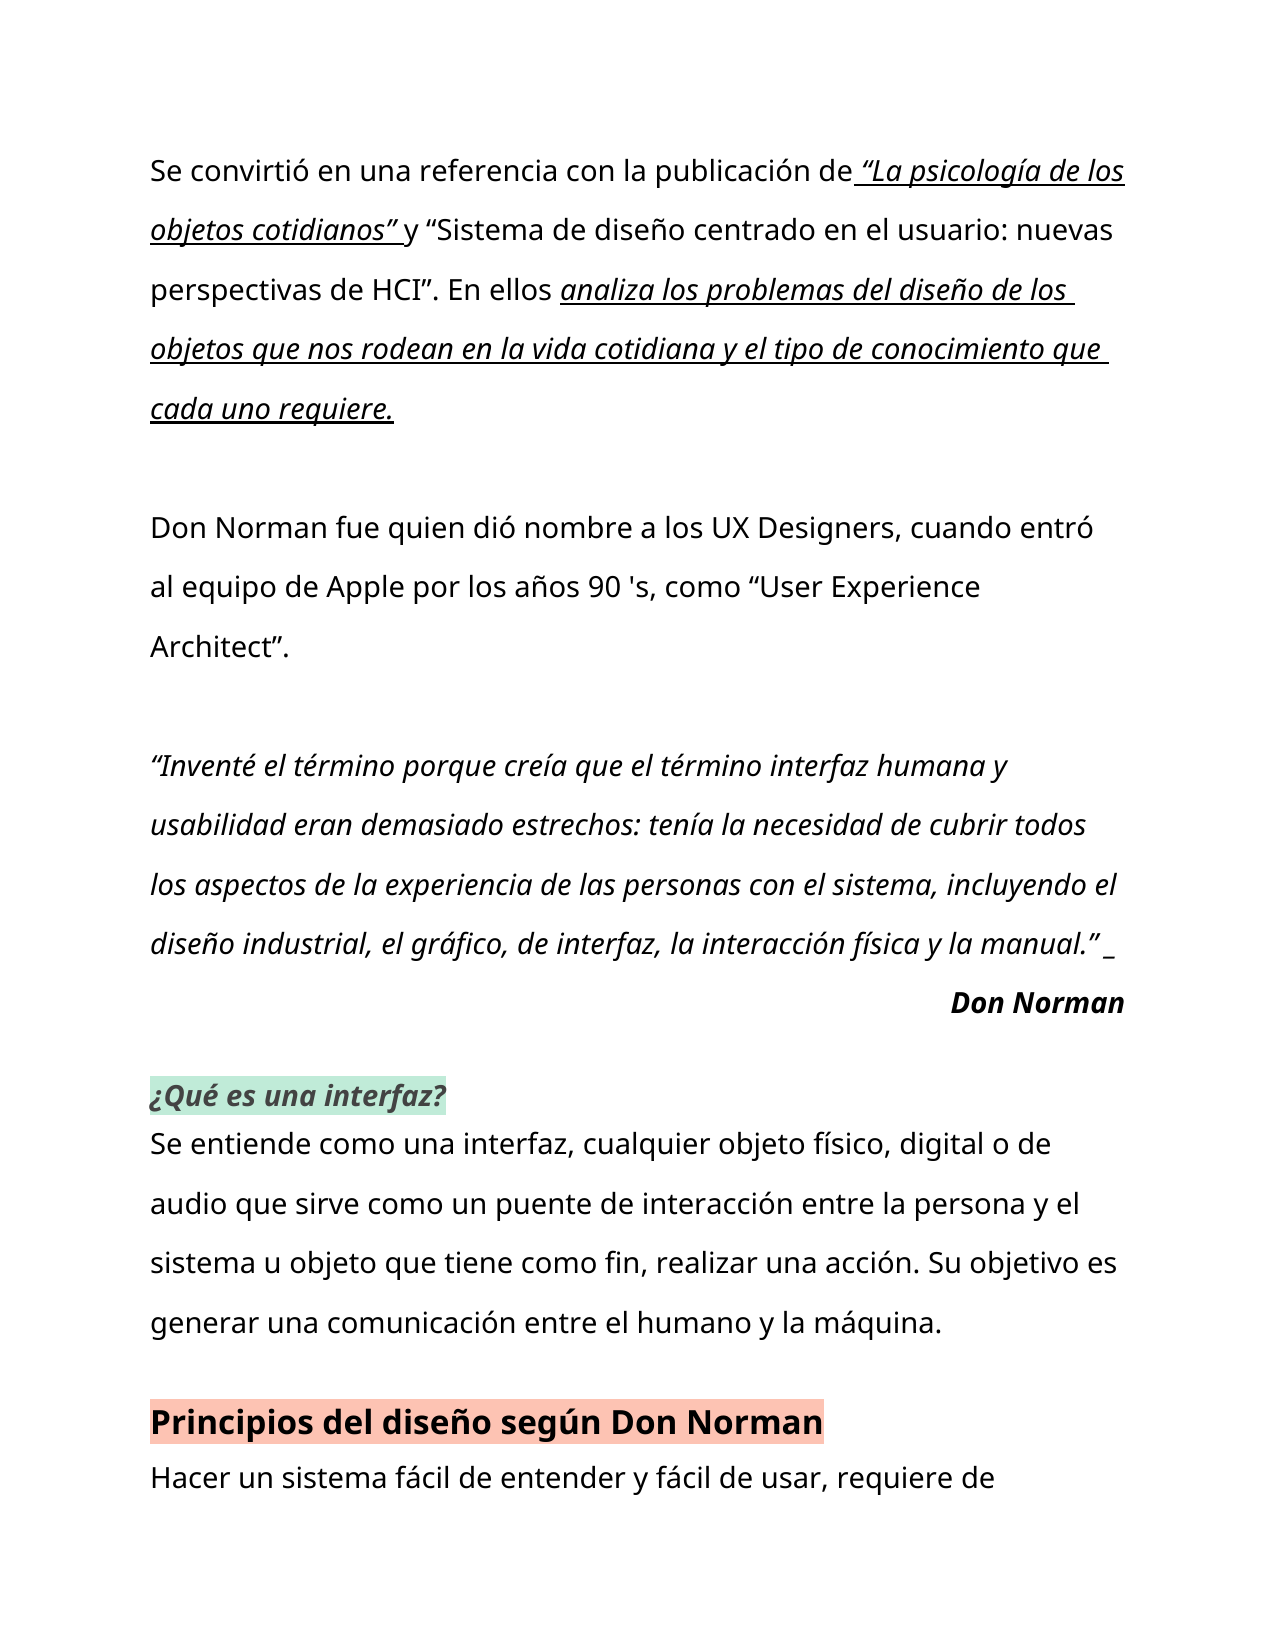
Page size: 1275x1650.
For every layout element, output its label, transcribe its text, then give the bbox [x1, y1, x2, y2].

text Don Norman [150, 983, 1125, 1022]
subtitle Principios del diseño según Don Norman [824, 1399, 1125, 1444]
subtitle ¿Qué es una interfaz? [446, 1076, 1125, 1115]
text “Inventé el término porque creía que el término interfaz humana y usabilidad eran demasiado estrechos: tenía la necesidad de cubrir todos los aspectos de la experiencia de las personas con el sistema, incluyendo el diseño industrial, el gráfico, de interfaz, la interacción física y la manual.” _ [150, 745, 1125, 963]
text Hacer un sistema fácil de entender y fácil de usar, requiere de [150, 1457, 1125, 1497]
text Se entiende como una interfaz, cualquier objeto físico, digital o de audio que sirve como un puente de interacción entre la persona y el sistema u objeto que tiene como fin, realizar una acción. Su objetivo es generar una comunicación entre el humano y la máquina. [150, 1123, 1125, 1342]
text Se convirtió en una referencia con la publicación de “La psicología de los objetos cotidianos” y “Sistema de diseño centrado en el usuario: nuevas perspectivas de HCI”. En ellos analiza los problemas del diseño de los objetos que nos rodean en la vida cotidiana y el tipo de conocimiento que cada uno requiere. [150, 150, 1125, 428]
text Don Norman fue quien dió nombre a los UX Designers, cuando entró al equipo de Apple por los años 90 's, como “User Experience Architect”. [150, 507, 1125, 666]
